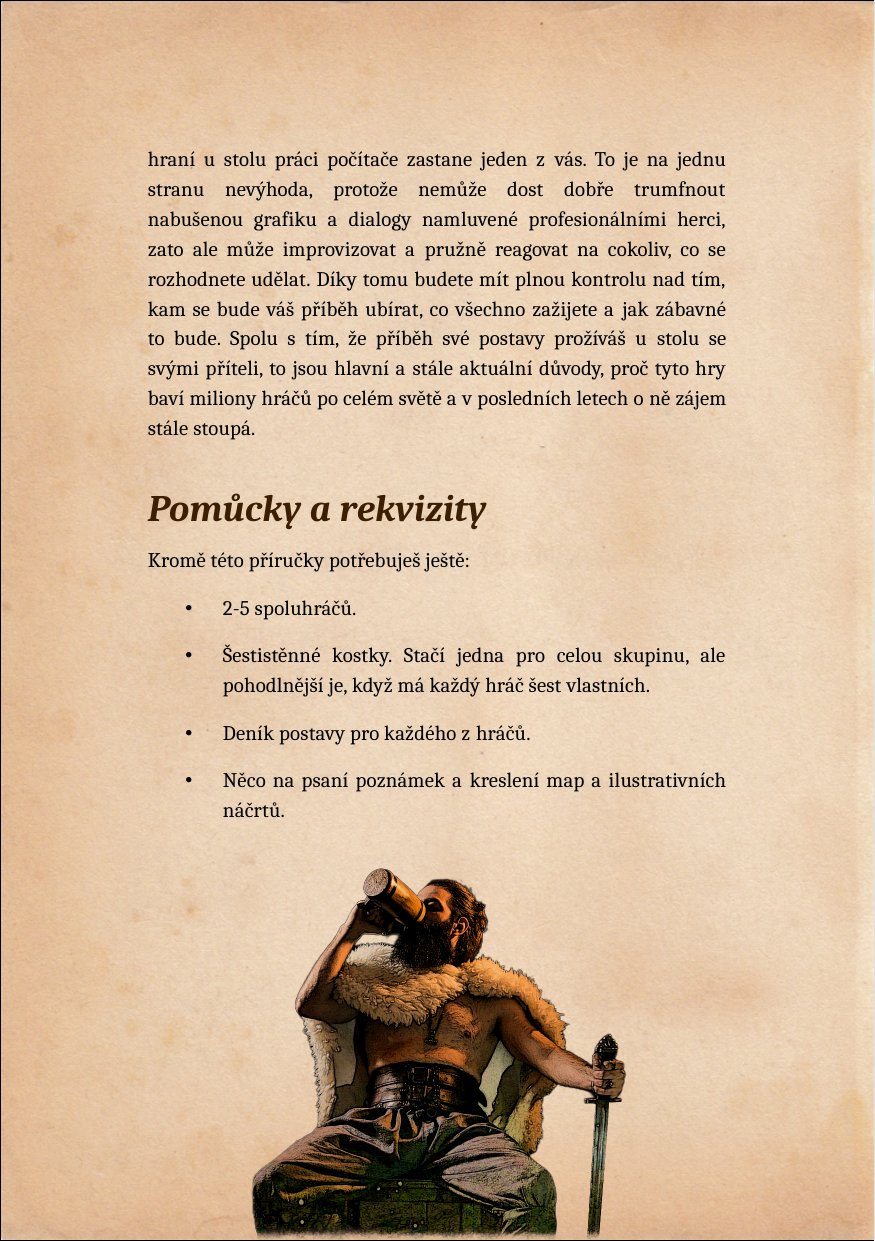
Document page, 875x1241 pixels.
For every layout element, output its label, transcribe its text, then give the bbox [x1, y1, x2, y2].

list Šestistěnné kostky. Stačí jedna pro celou skupinu, ale pohodlnější je, když má každý hráč šest vlastních. [185, 644, 726, 698]
picture [1, 1, 874, 1241]
list Deník postavy pro každého z⁠ hráčů. [185, 722, 726, 746]
list Něco na psaní poznámek a⁠ kreslení map a⁠ ilustrativních náčrtů. [185, 769, 726, 823]
list 2-5 spoluhráčů. [185, 596, 726, 620]
text hraní u⁠ stolu práci počítače zastane jeden z⁠ vás. To je na jednu stranu nevýhoda, protože nemůže dost dobře trumfnout nabušenou grafiku a⁠ dialogy namluvené profesionálními herci, zato ale může improvizovat a⁠ pružně reagovat na cokoliv, co se rozhodnete udělat. Díky tomu budete mít plnou kontrolu nad tím, kam se bude váš příběh ubírat, co všechno zažijete a⁠ jak zábavné to bude. Spolu s⁠ tím, že příběh své postavy prožíváš u⁠ stolu se svými příteli, to jsou hlavní a⁠ stále aktuální důvody, proč tyto hry baví miliony hráčů po celém světě a⁠ v⁠ posledních letech o⁠ ně zájem stále stoupá. [148, 148, 726, 441]
text Kromě této příručky potřebuješ ještě: [148, 549, 726, 573]
subtitle Pomůcky a⁠ rekvizity [148, 488, 726, 531]
